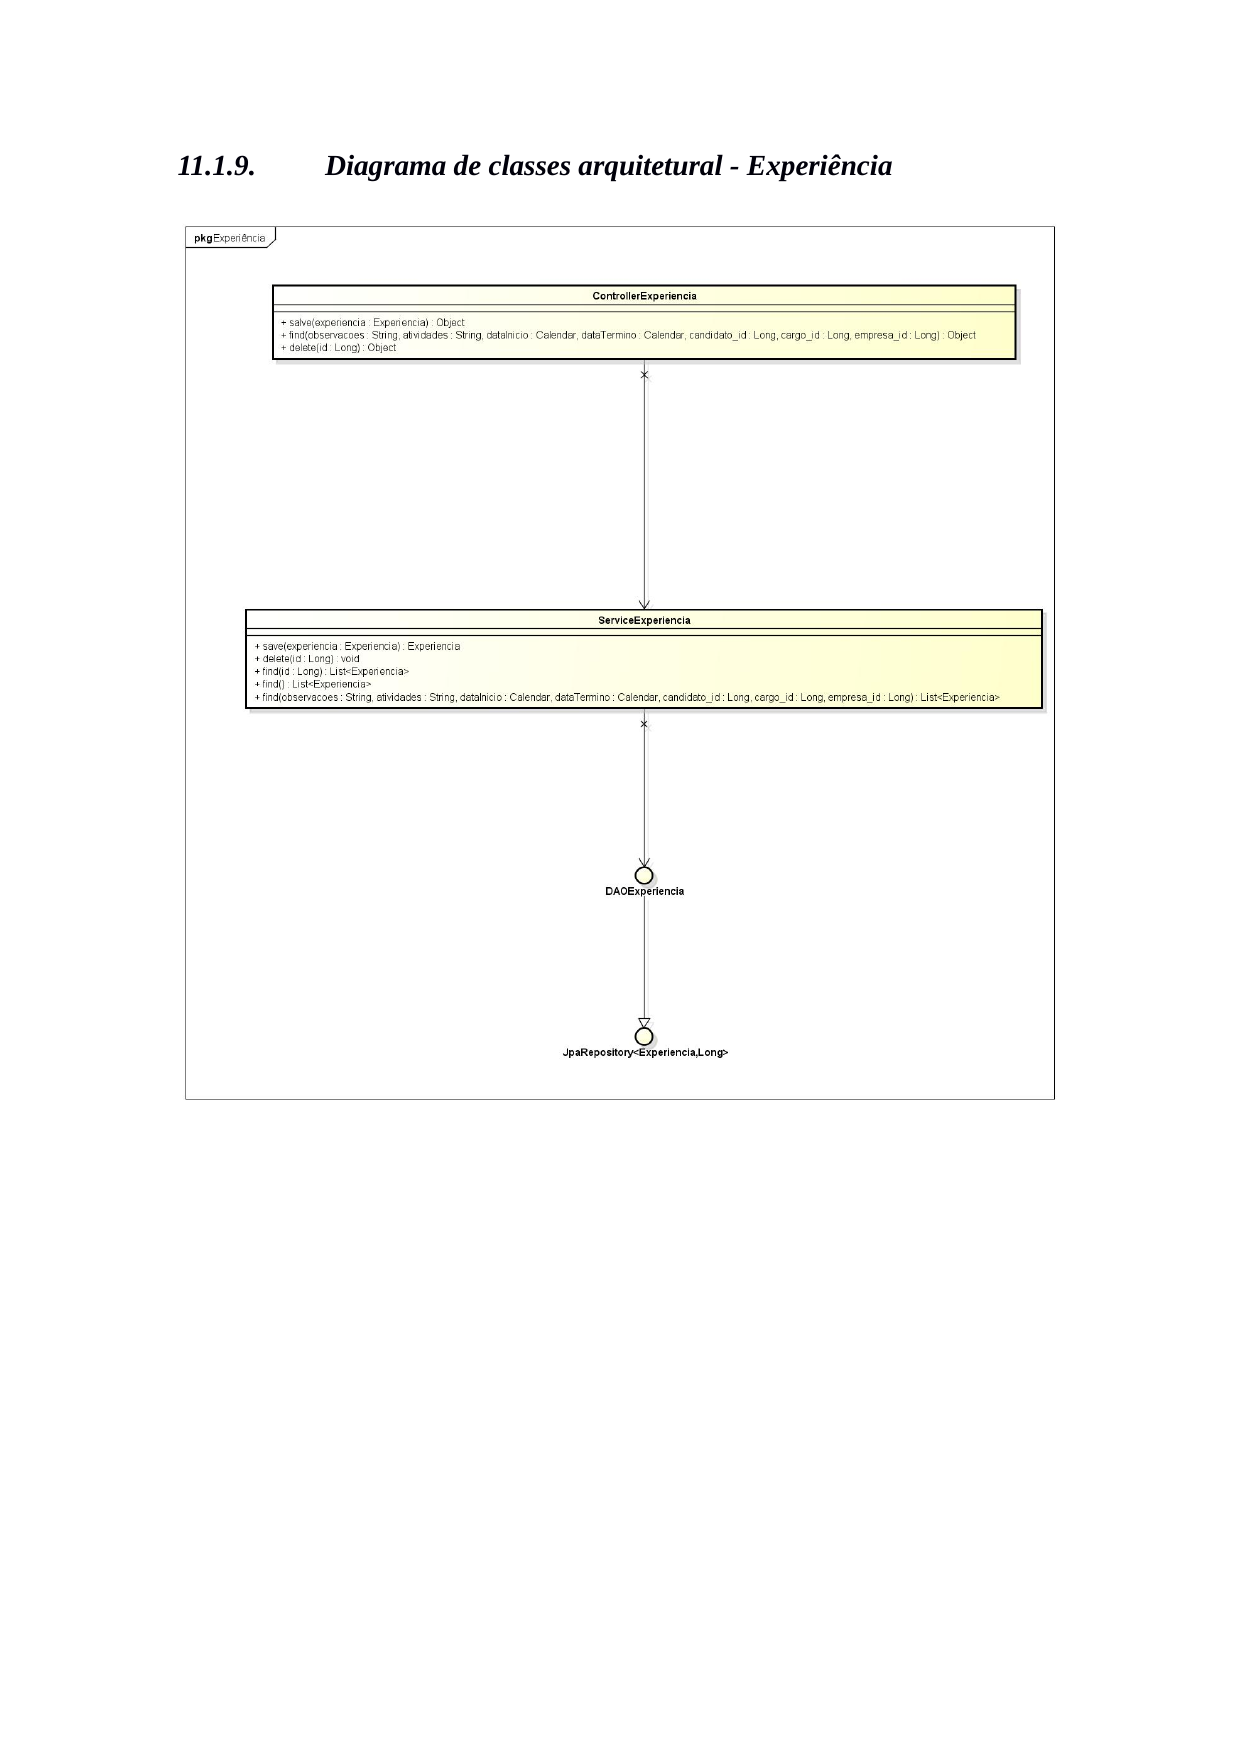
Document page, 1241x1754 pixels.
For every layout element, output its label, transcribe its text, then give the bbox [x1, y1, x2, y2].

text 11.1.9. Diagrama de classes arquitetural - Experiência [177, 148, 1063, 181]
picture [177, 218, 1062, 1106]
